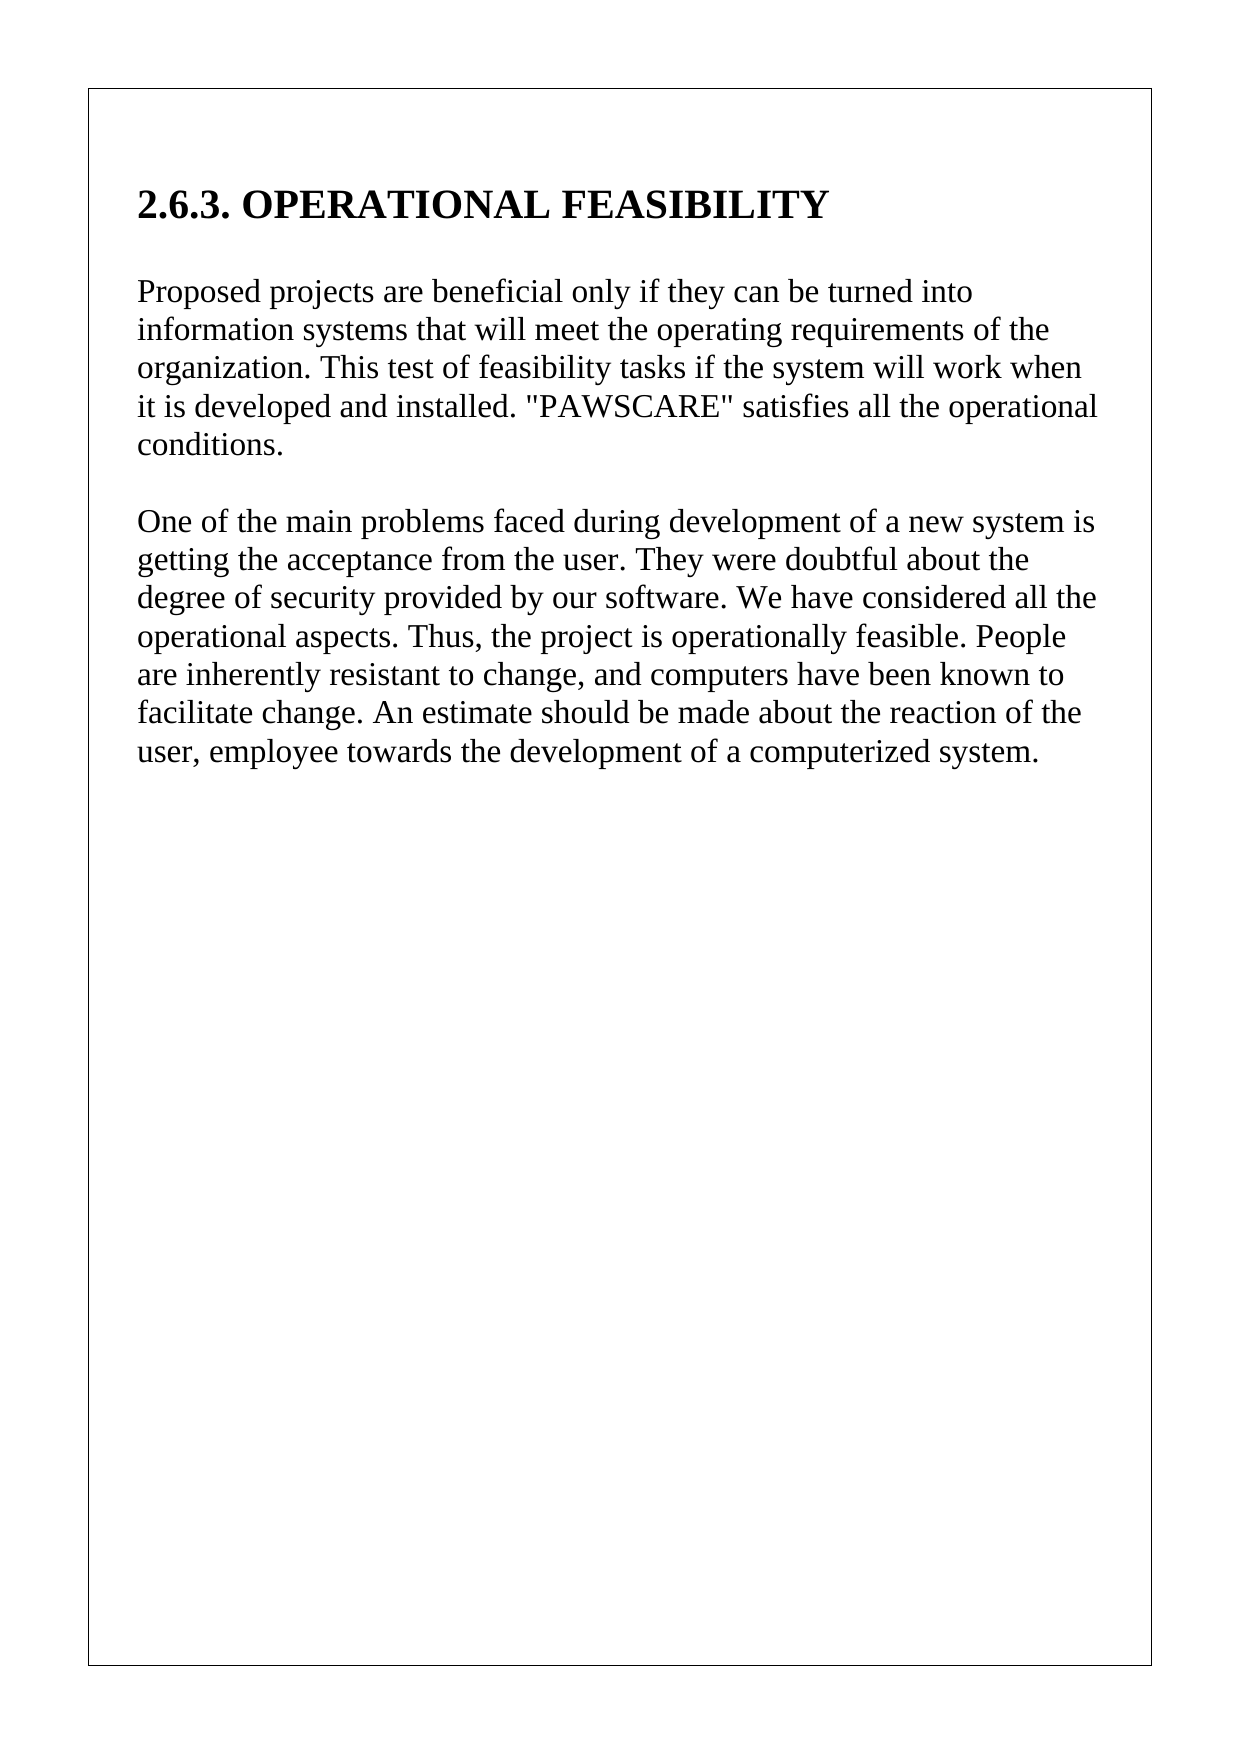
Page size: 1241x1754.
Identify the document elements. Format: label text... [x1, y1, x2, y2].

text One of the main problems faced during development of a new system is getting the acceptance from the user. They were doubtful about the degree of security provided by our software. We have considered all the operational aspects. Thus, the project is operationally feasible. People are inherently resistant to change, and computers have been known to facilitate change. An estimate should be made about the reaction of the user, employee towards the development of a computerized system. [137, 501, 1103, 769]
text 2.6.3. OPERATIONAL FEASIBILITY [137, 180, 1103, 228]
text Proposed projects are beneficial only if they can be turned into information systems that will meet the operating requirements of the organization. This test of feasibility tasks if the system will work when it is developed and installed. "PAWSCARE" satisfies all the operational conditions. [137, 271, 1103, 463]
